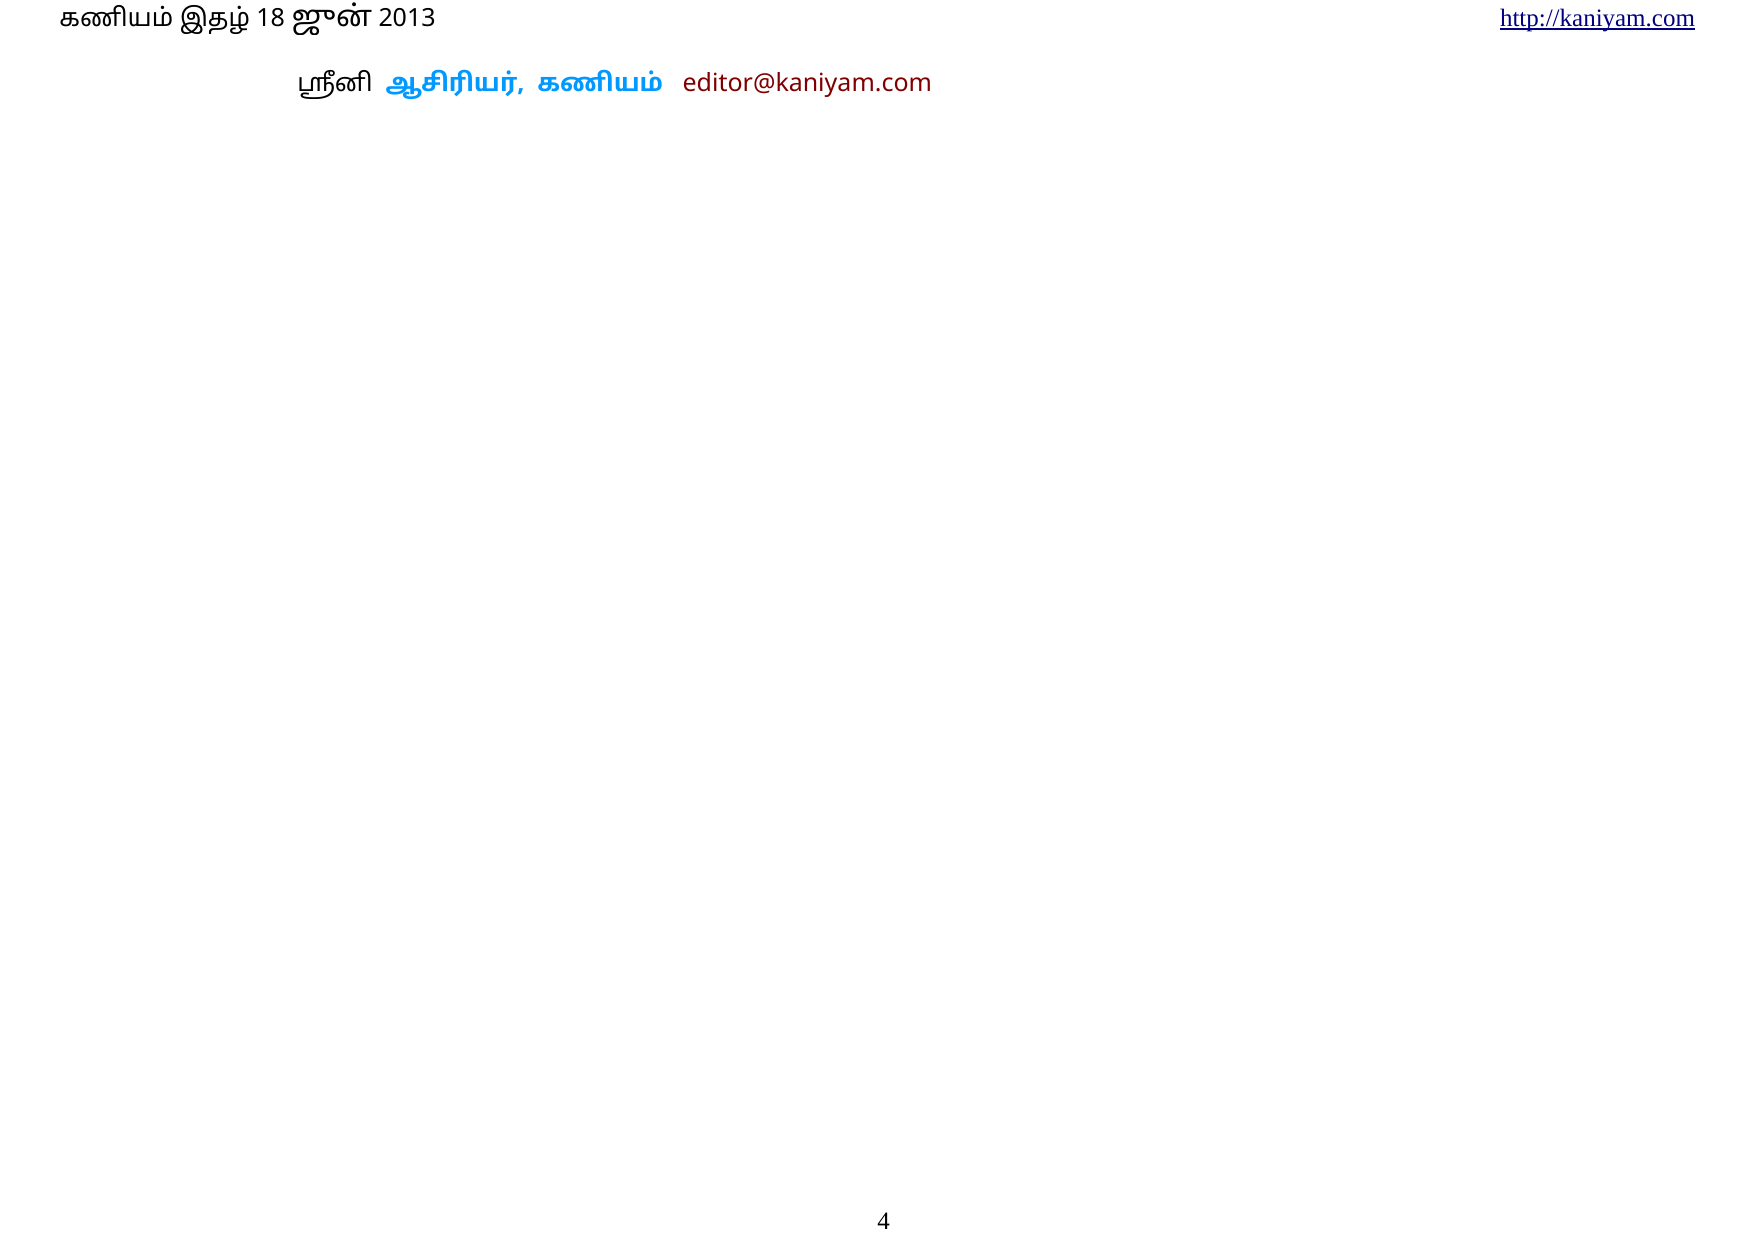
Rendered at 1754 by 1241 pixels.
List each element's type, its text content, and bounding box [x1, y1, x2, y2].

text ஸ்ரீனி ஆசிரியர், கணியம் editor@kaniyam.com [297, 64, 1695, 101]
